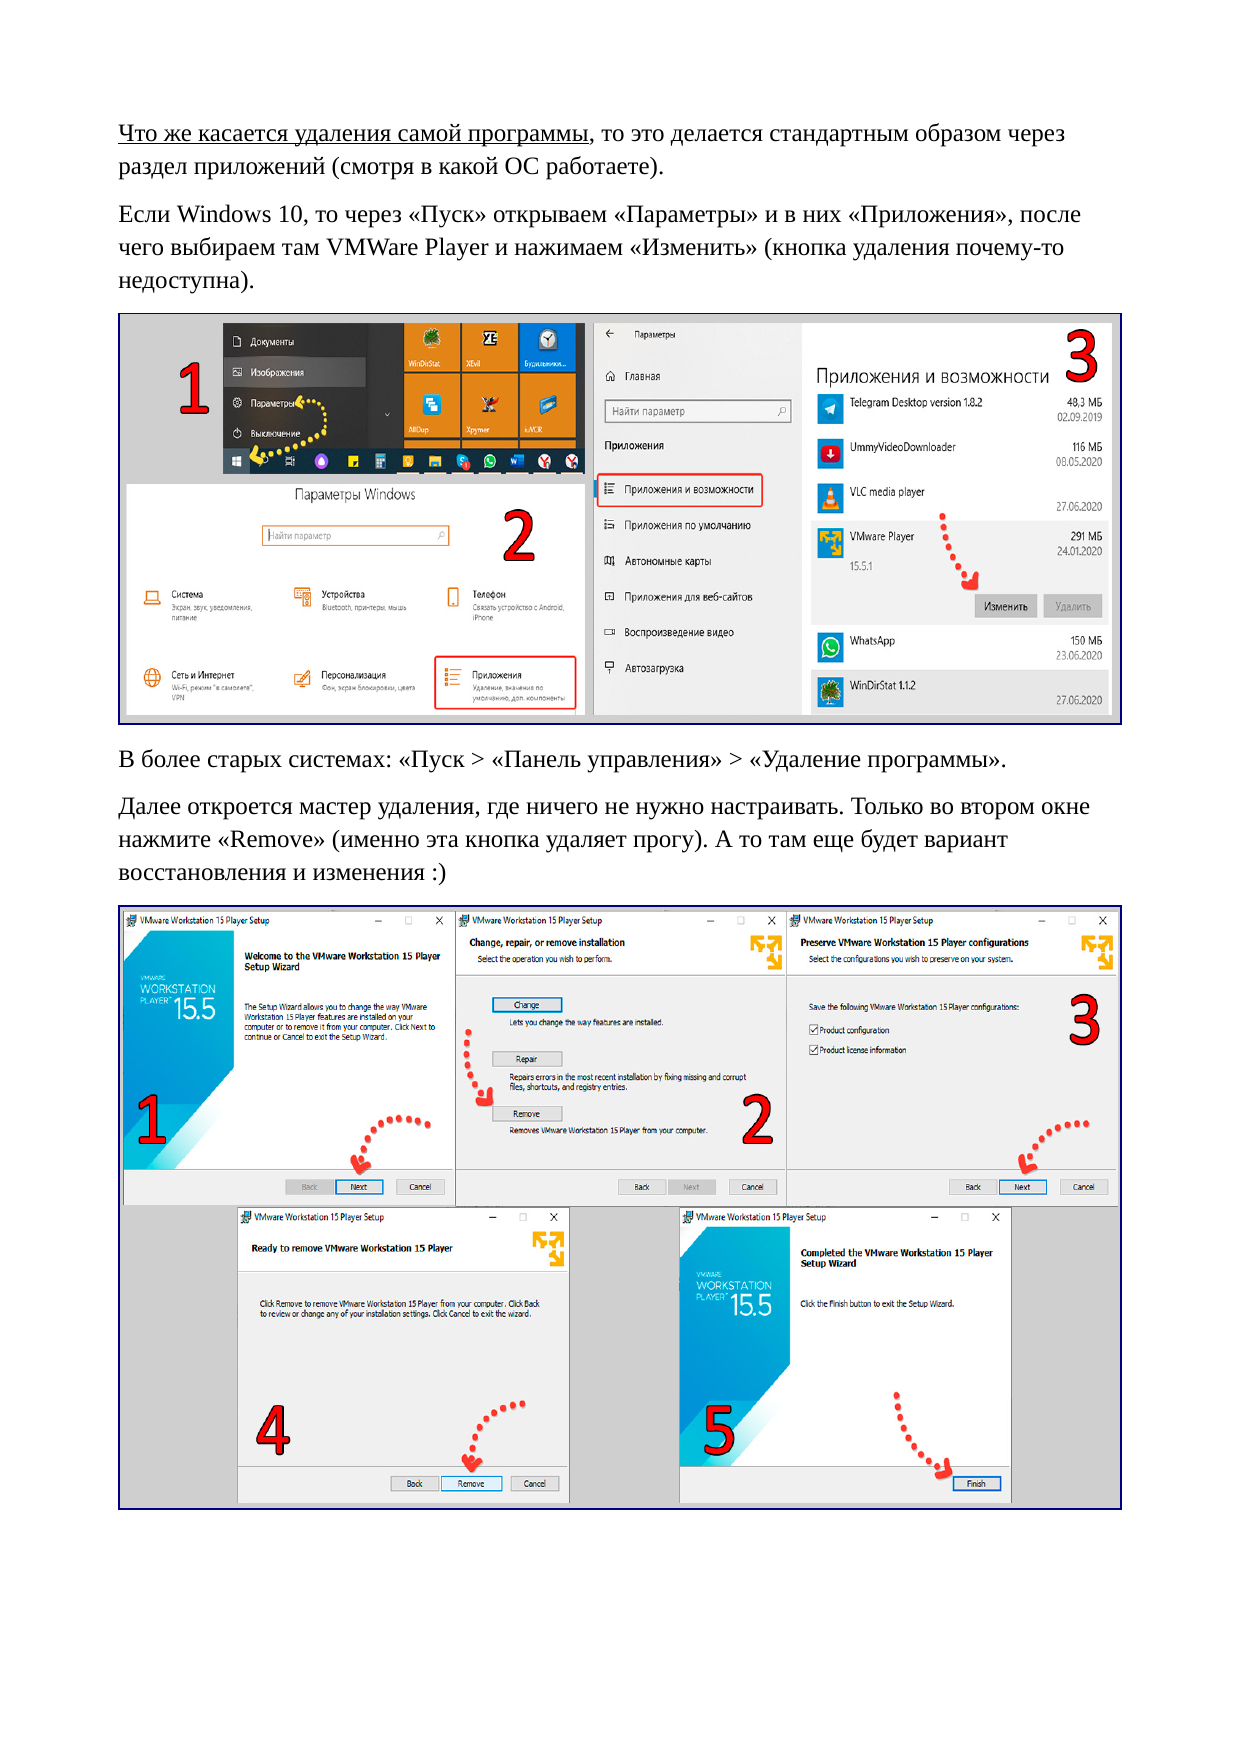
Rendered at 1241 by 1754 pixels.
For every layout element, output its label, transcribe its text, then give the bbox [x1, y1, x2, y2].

text В более старых системах: «Пуск > «Панель управления» > «Удаление программы». [118, 744, 1122, 772]
picture [120, 314, 1120, 723]
text Если Windows 10, то через «Пуск» открываем «Параметры» и в них «Приложения», после чего выбираем там VMWare Player и нажимаем «Изменить» (кнопка удаления почему-то недоступна). [118, 199, 1122, 293]
text Что же касается удаления самой программы, то это делается стандартным образом через раздел приложений (смотря в какой ОС работаете). [118, 118, 1122, 180]
text Далее откроется мастер удаления, где ничего не нужно настраивать. Только во втором окне нажмите «Remove» (именно эта кнопка удаляет прогу). А то там еще будет вариант восстановления и изменения :) [118, 791, 1122, 886]
picture [120, 907, 1120, 1508]
